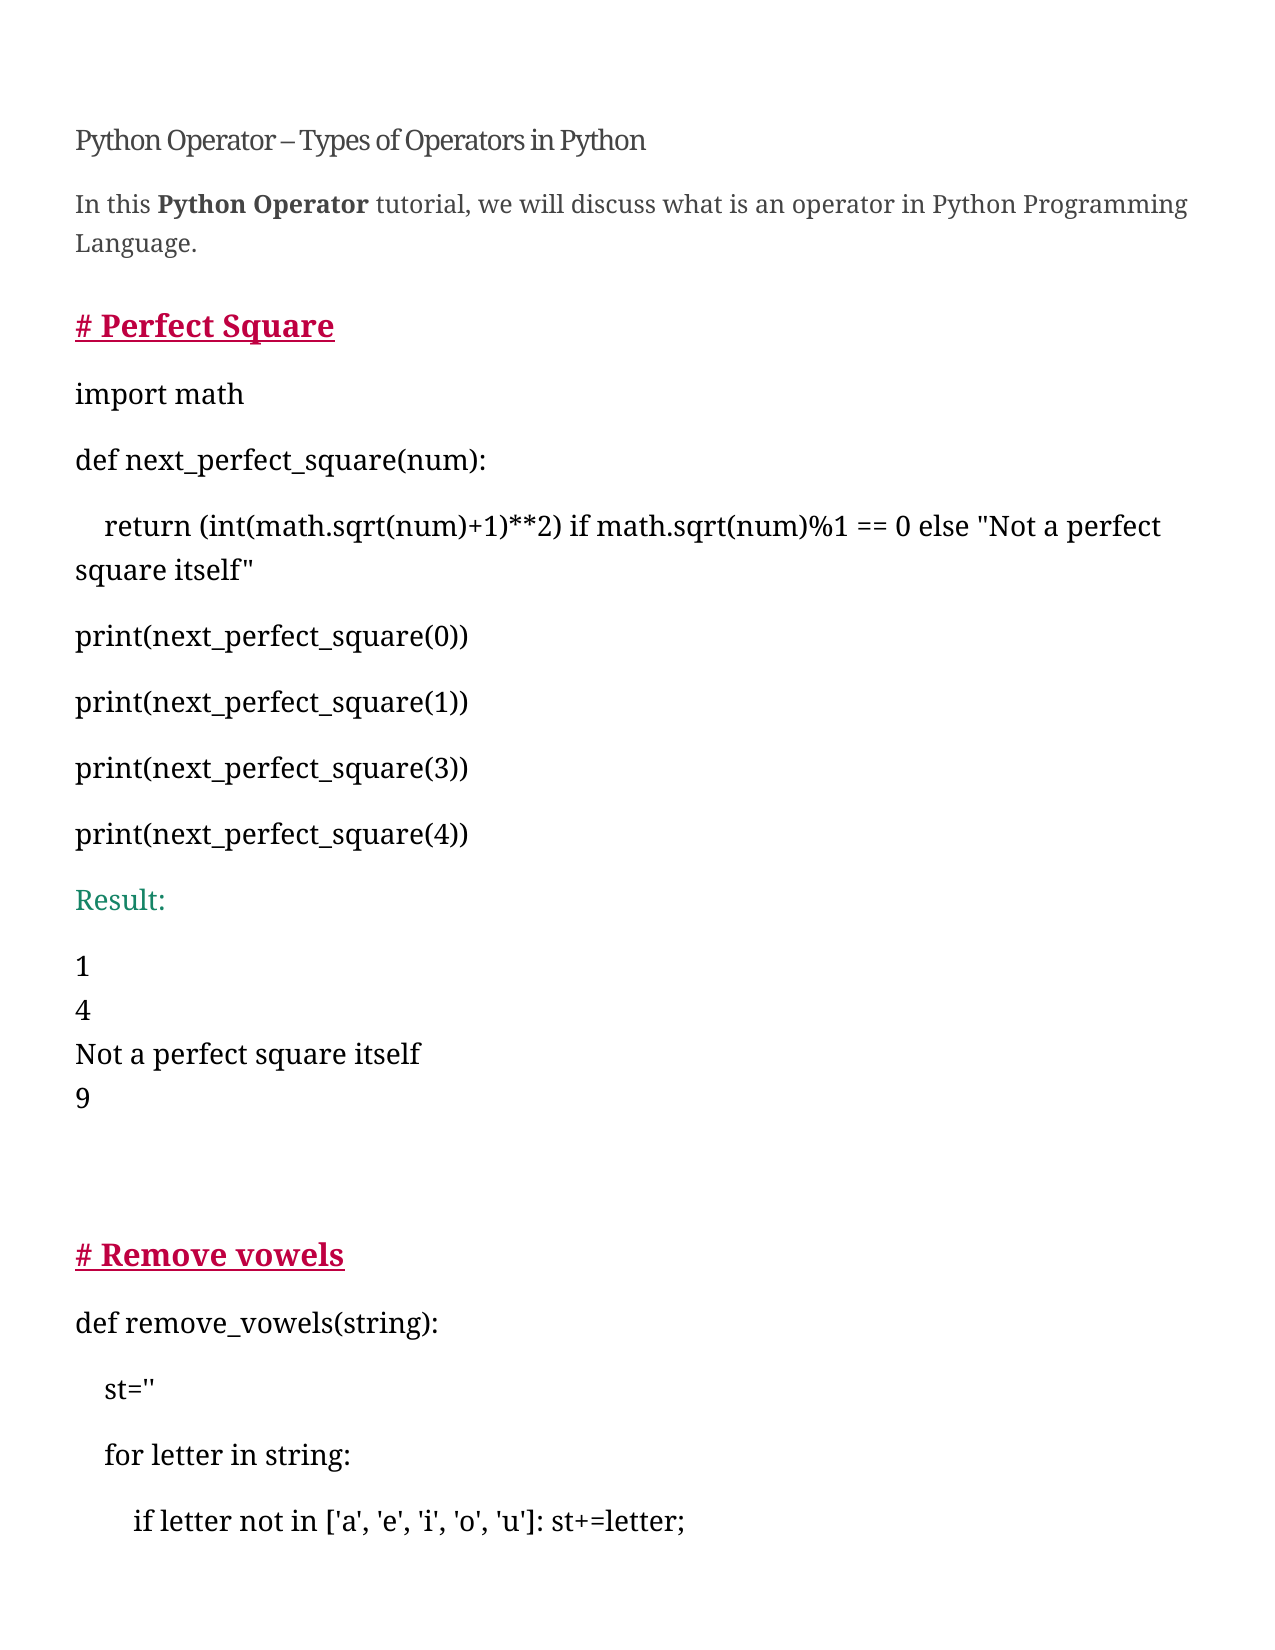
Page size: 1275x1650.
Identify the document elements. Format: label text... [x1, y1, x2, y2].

text import math [75, 375, 1200, 413]
text # Perfect Square [75, 304, 1200, 346]
text for letter in string: [75, 1435, 1200, 1473]
text Python Operator – Types of Operators in Python [75, 75, 1200, 159]
text # Remove vowels [75, 1232, 1200, 1275]
text def next_perfect_square(num): [75, 441, 1200, 479]
text def remove_vowels(string): [75, 1303, 1200, 1342]
text 1 4 Not a perfect square itself 9 [75, 946, 1200, 1205]
text st='' [75, 1369, 1200, 1408]
text return (int(math.sqrt(num)+1)**2) if math.sqrt(num)%1 == 0 else "Not a perfect square itself" [75, 507, 1200, 589]
text print(next_perfect_square(1)) [75, 682, 1200, 721]
text print(next_perfect_square(4)) [75, 814, 1200, 853]
text if letter not in ['a', 'e', 'i', 'o', 'u']: st+=letter; [75, 1501, 1200, 1539]
text print(next_perfect_square(0)) [75, 617, 1200, 655]
text print(next_perfect_square(3)) [75, 748, 1200, 787]
text In this Python Operator tutorial, we will discuss what is an operator in Python Programming Language. [75, 186, 1200, 259]
text Result: [75, 880, 1200, 919]
